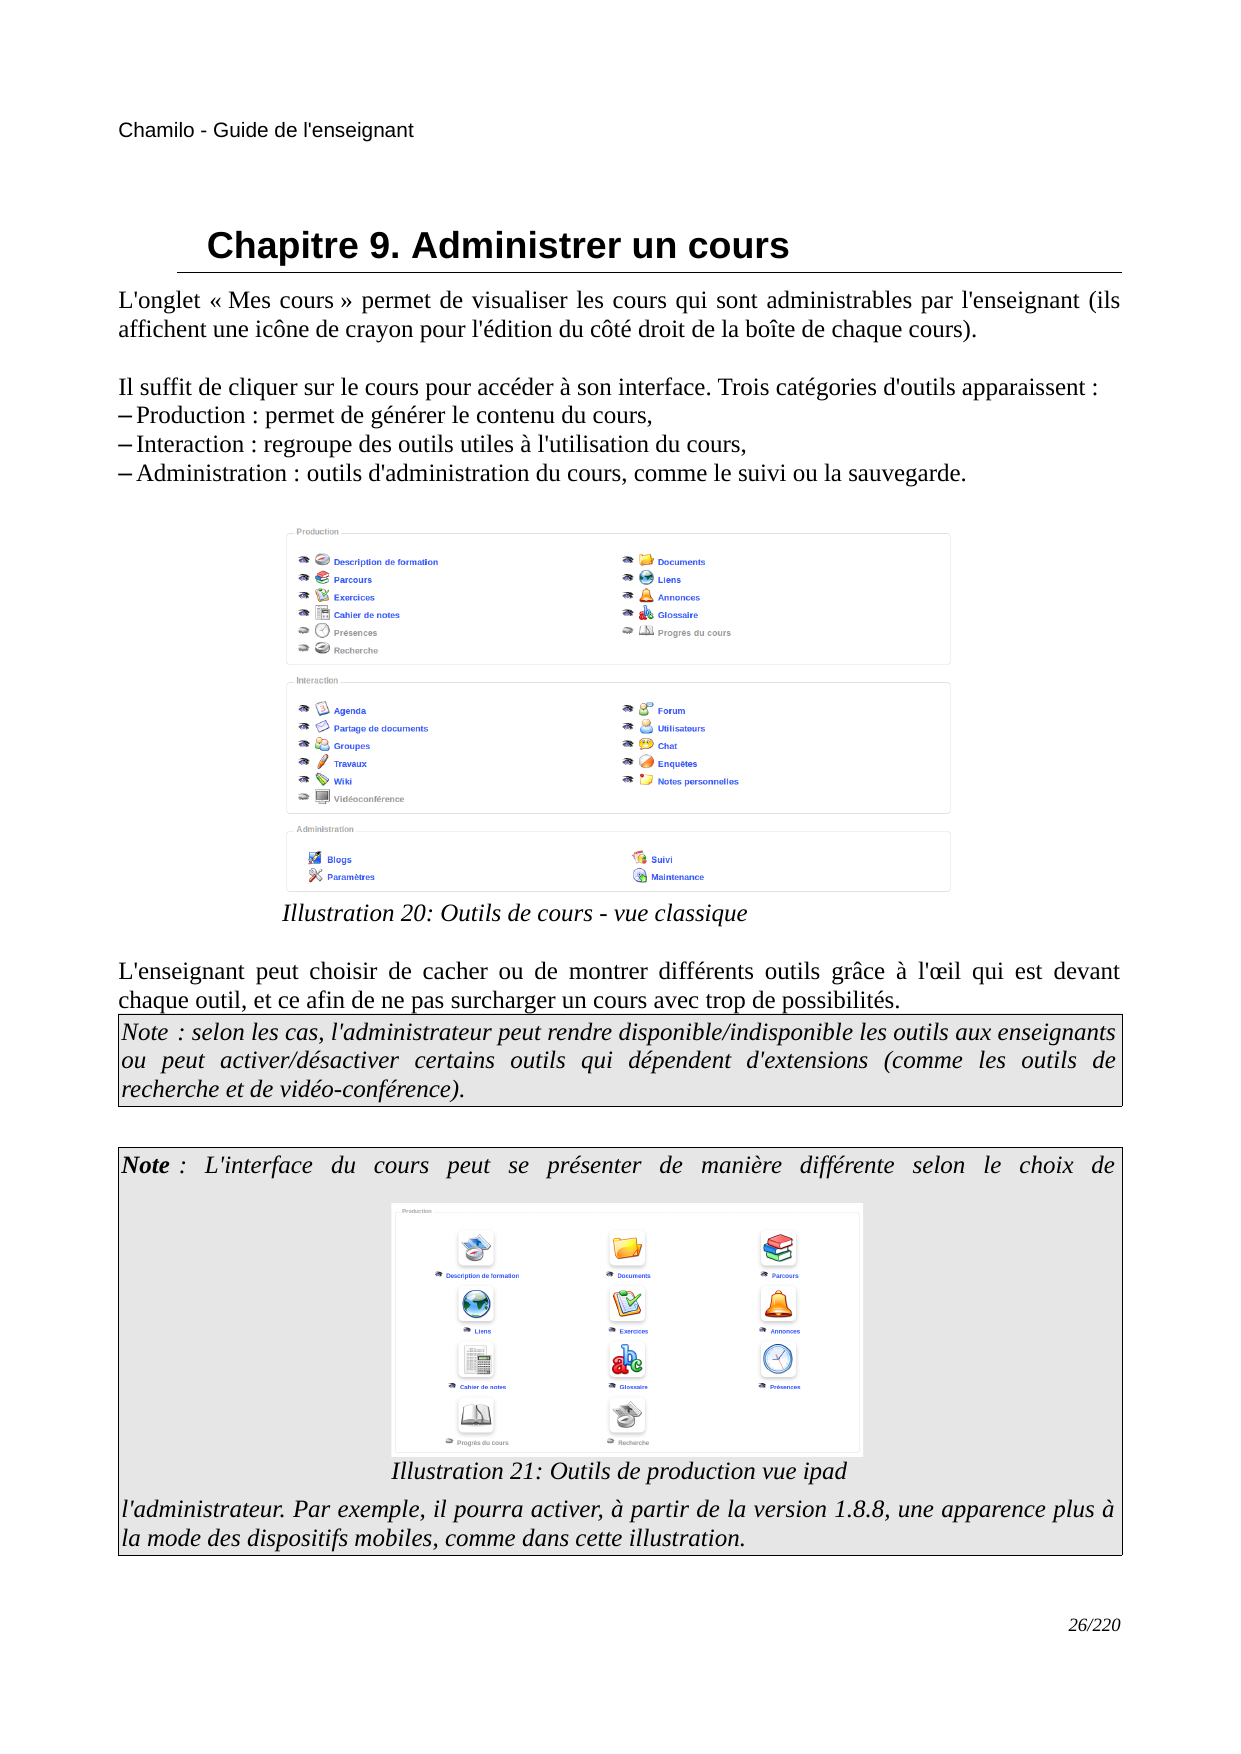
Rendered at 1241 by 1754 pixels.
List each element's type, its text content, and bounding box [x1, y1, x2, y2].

text L'enseignant peut choisir de cacher ou de montrer différents outils grâce à l'œil qui est devant chaque outil, et ce afin de ne pas surcharger un cours avec trop de possibilités. [118, 956, 1122, 1013]
list Production : permet de générer le contenu du cours, [118, 400, 1122, 429]
text Note : L'interface du cours peut se présenter de manière différente selon le choix de l'administrateur. Par exemple, il pourra activer, à partir de la version 1.8.8, une apparence plus à la mode des dispositifs mobiles, comme dans cette illustration. [119, 1148, 1122, 1555]
picture [282, 518, 957, 899]
subtitle Administrer un cours [177, 190, 1122, 272]
text Note : selon les cas, l'administrateur peut rendre disponible/indisponible les outils aux enseignants ou peut activer/désactiver certains outils qui dépendent d'extensions (comme les outils de recherche et de vidéo-conférence). [119, 1015, 1122, 1106]
list Administration : outils d'administration du cours, comme le suivi ou la sauvegarde. [118, 458, 1122, 487]
text Illustration 21: Outils de production vue ipad [391, 1457, 863, 1485]
list Interaction : regroupe des outils utiles à l'utilisation du cours, [118, 429, 1122, 458]
text Il suffit de cliquer sur le cours pour accéder à son interface. Trois catégories d'outils apparaissent : [118, 372, 1122, 400]
text Illustration 20: Outils de cours - vue classique [282, 899, 956, 927]
picture [391, 1203, 864, 1457]
text L'onglet « Mes cours » permet de visualiser les cours qui sont administrables par l'enseignant (ils affichent une icône de crayon pour l'édition du côté droit de la boîte de chaque cours). [118, 285, 1122, 343]
